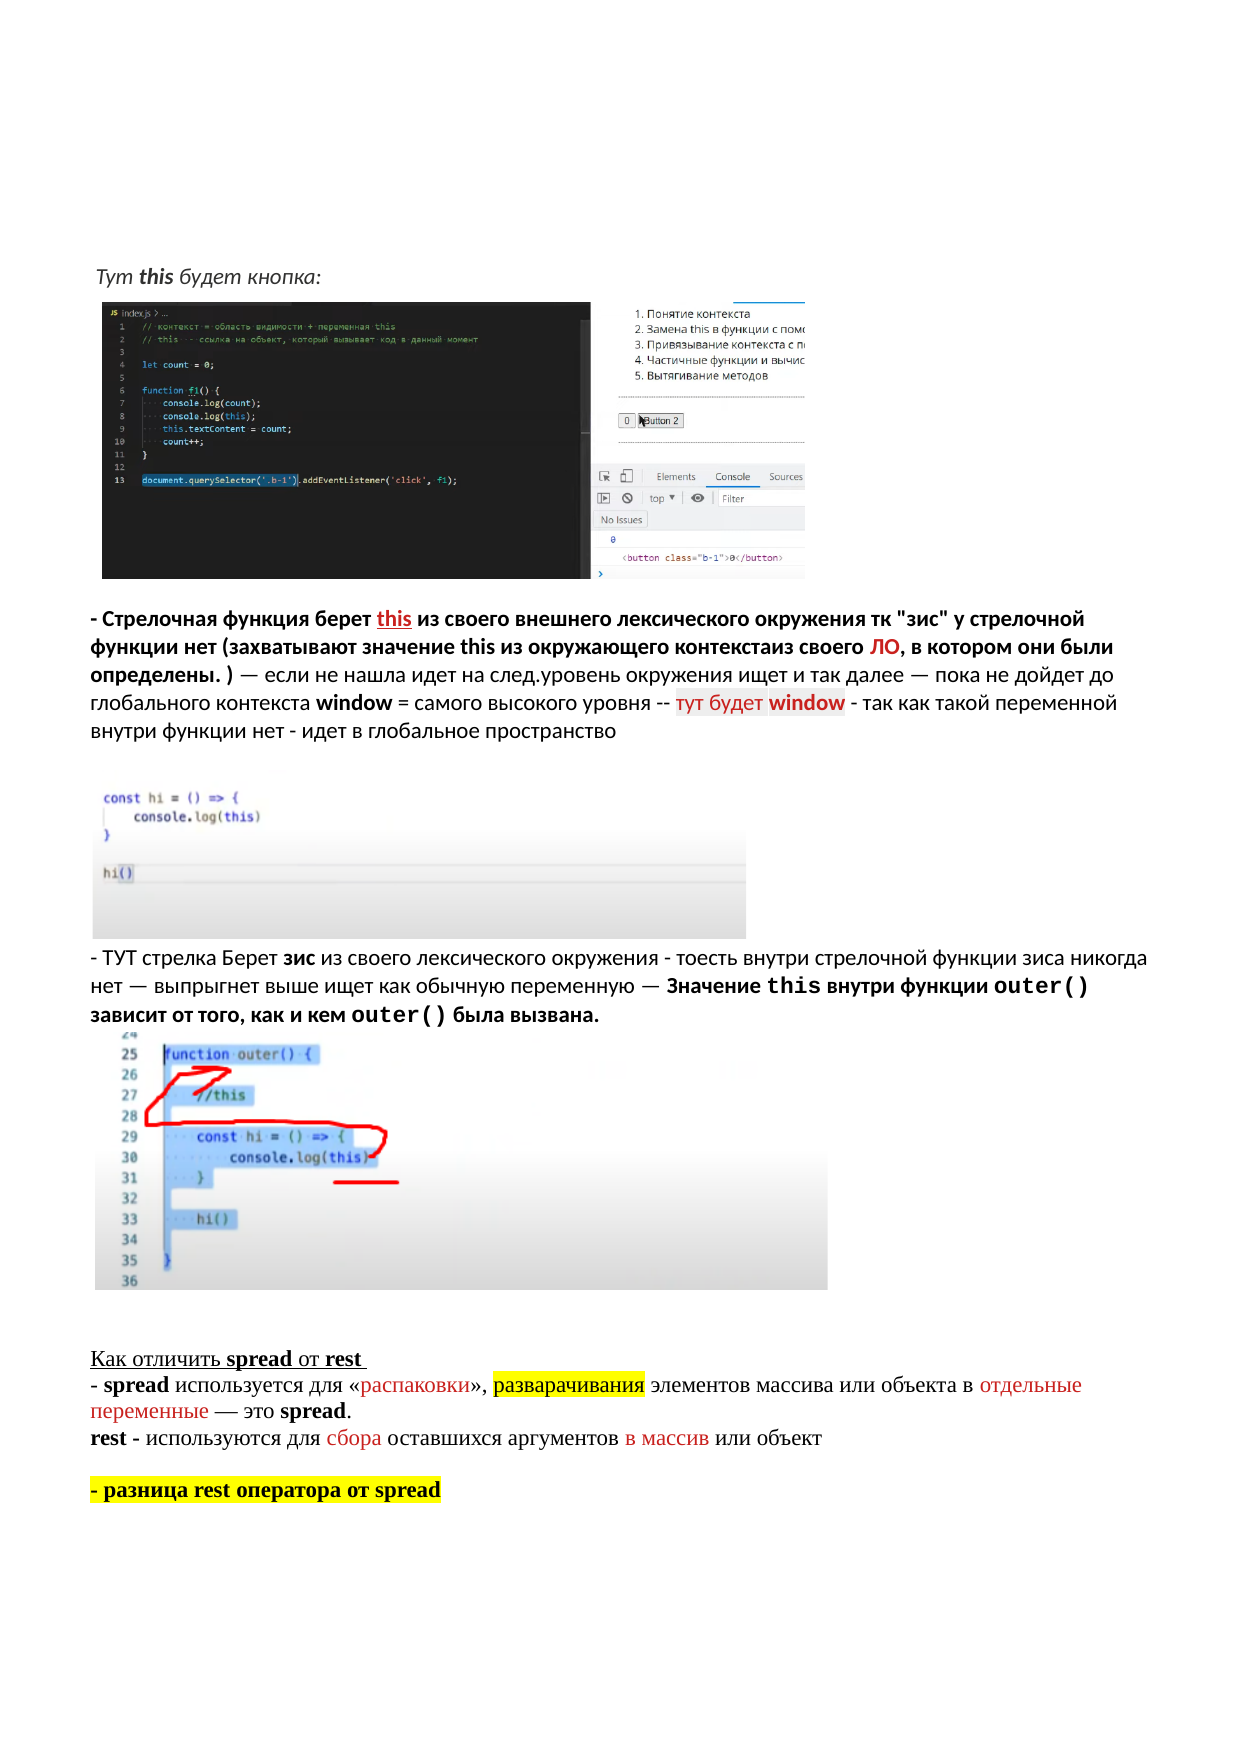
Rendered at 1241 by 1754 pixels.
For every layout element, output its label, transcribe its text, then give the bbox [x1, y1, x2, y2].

picture [92, 770, 747, 939]
text rest - используются для сбора оставшихся аргументов в массив или объект [90, 1424, 1150, 1450]
text - разница rest оператора от spread [90, 1476, 1150, 1503]
text - spread используется для «распаковки», разварачивания элементов массива или объекта в отдельные переменные — это spread. [90, 1371, 1150, 1424]
text - Стрелочная функция берет this из своего внешнего лексического окружения тк "зис" у стрелочной функции нет (захватывают значение this из окружающего контекстаиз своего ЛО, в котором они были определены. ) — если не нашла идет на след.уровень окружения ищет и так далее — пока не дойдет до глобального контекста window = самого высокого уровня -- тут будет window - так как такой переменной внутри функции нет - идет в глобальное пространство [90, 604, 1150, 744]
picture [95, 1032, 828, 1290]
text Как отличить spread от rest [90, 1344, 1150, 1371]
text Тут this будет кнопка: [90, 262, 1150, 290]
text - ТУТ стрелка Берет зис из своего лексического окружения - тоесть внутри стрелочной функции зиса никогда нет — выпрыгнет выше ищет как обычную переменную — Значение this внутри функции outer() зависит от того, как и кем outer() была вызвана. [90, 943, 1150, 1029]
picture [102, 302, 805, 579]
